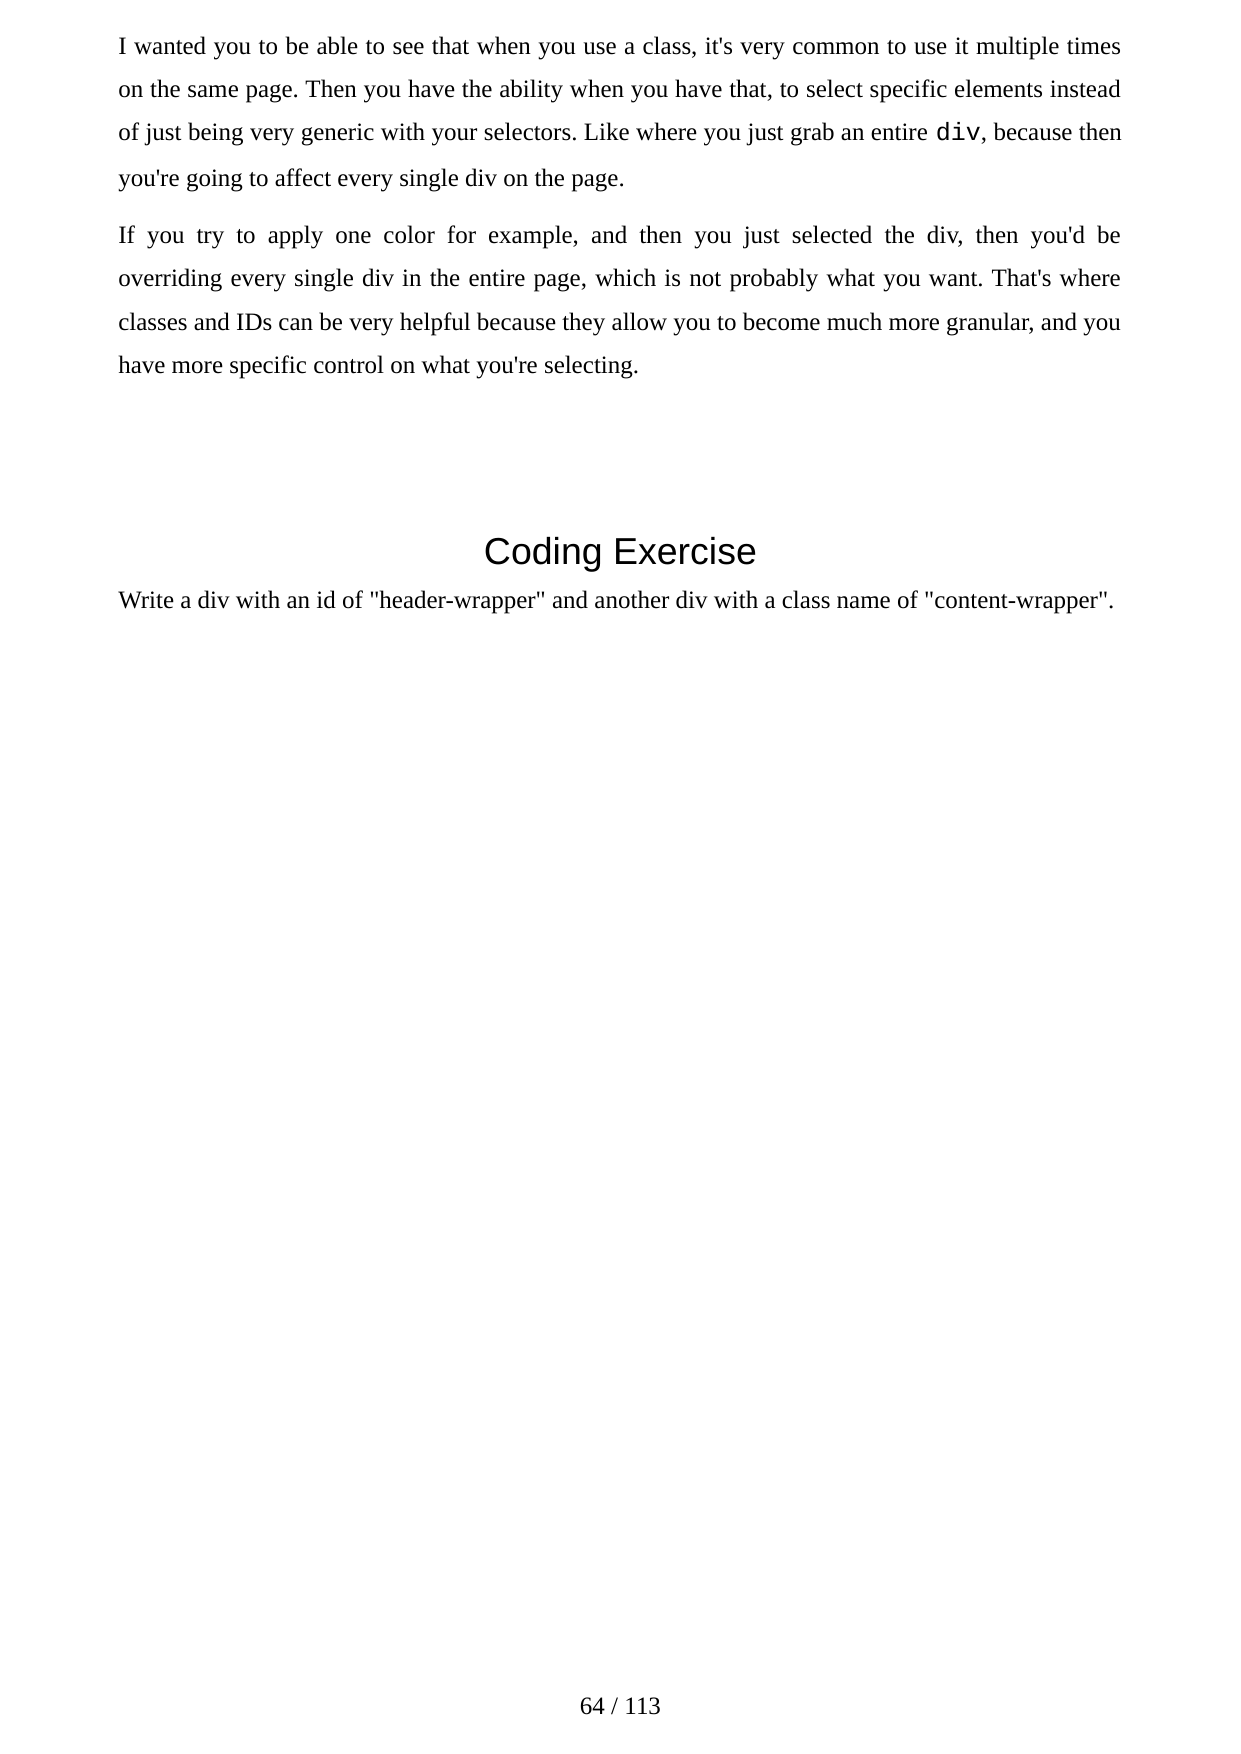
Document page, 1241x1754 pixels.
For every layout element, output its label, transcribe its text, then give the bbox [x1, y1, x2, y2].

subtitle Coding Exercise [118, 529, 1122, 572]
text I wanted you to be able to see that when you use a class, it's very common to use it multiple times on the same page. Then you have the ability when you have that, to select specific elements instead of just being very generic with your selectors. Like where you just grab an entire div, because then you're going to affect every single div on the page. [118, 31, 1122, 191]
text If you try to apply one color for example, and then you just selected the div, then you'd be overriding every single div in the entire page, which is not probably what you want. That's where classes and IDs can be very helpful because they allow you to become much more granular, and you have more specific control on what you're selecting. [118, 220, 1122, 378]
text Write a div with an id of "header-wrapper" and another div with a class name of "content-wrapper". [118, 585, 1122, 613]
